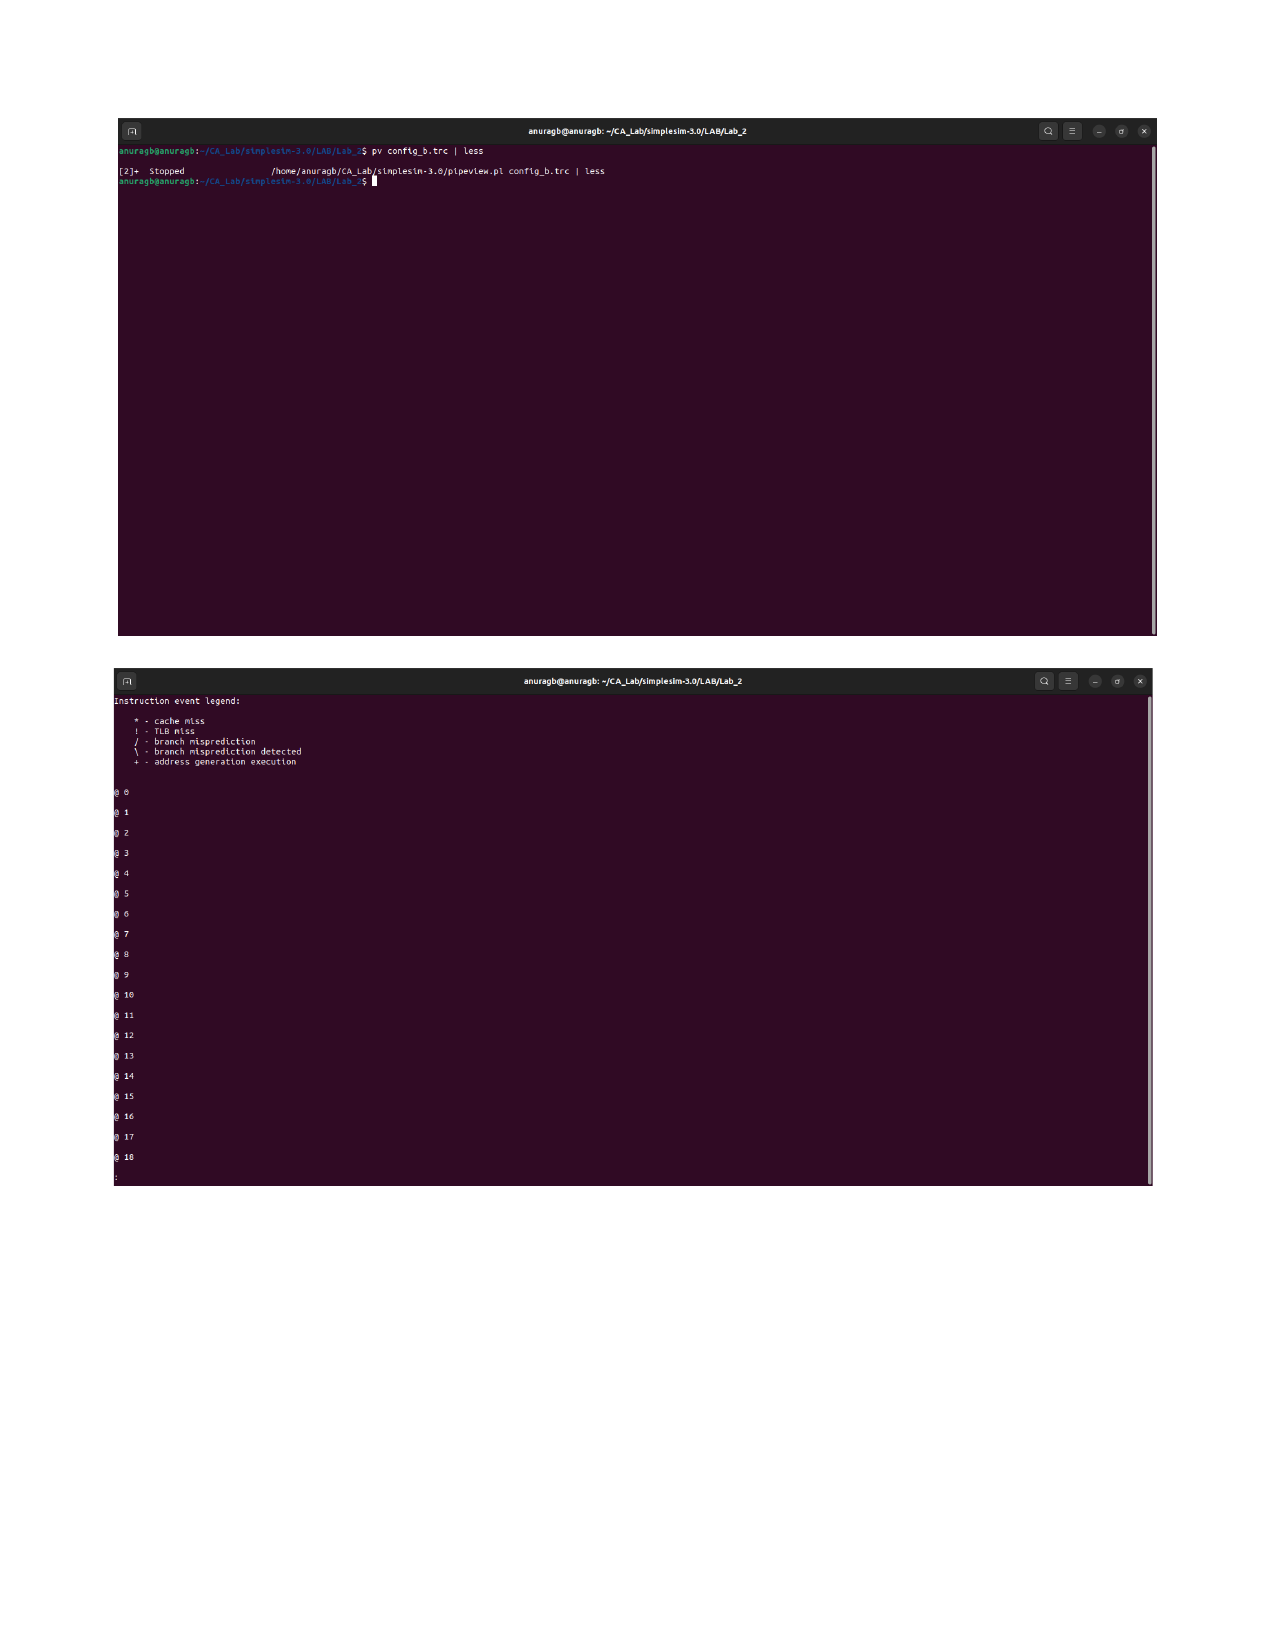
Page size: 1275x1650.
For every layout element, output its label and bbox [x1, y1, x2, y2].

picture [118, 118, 1157, 636]
picture [113, 668, 1153, 1186]
